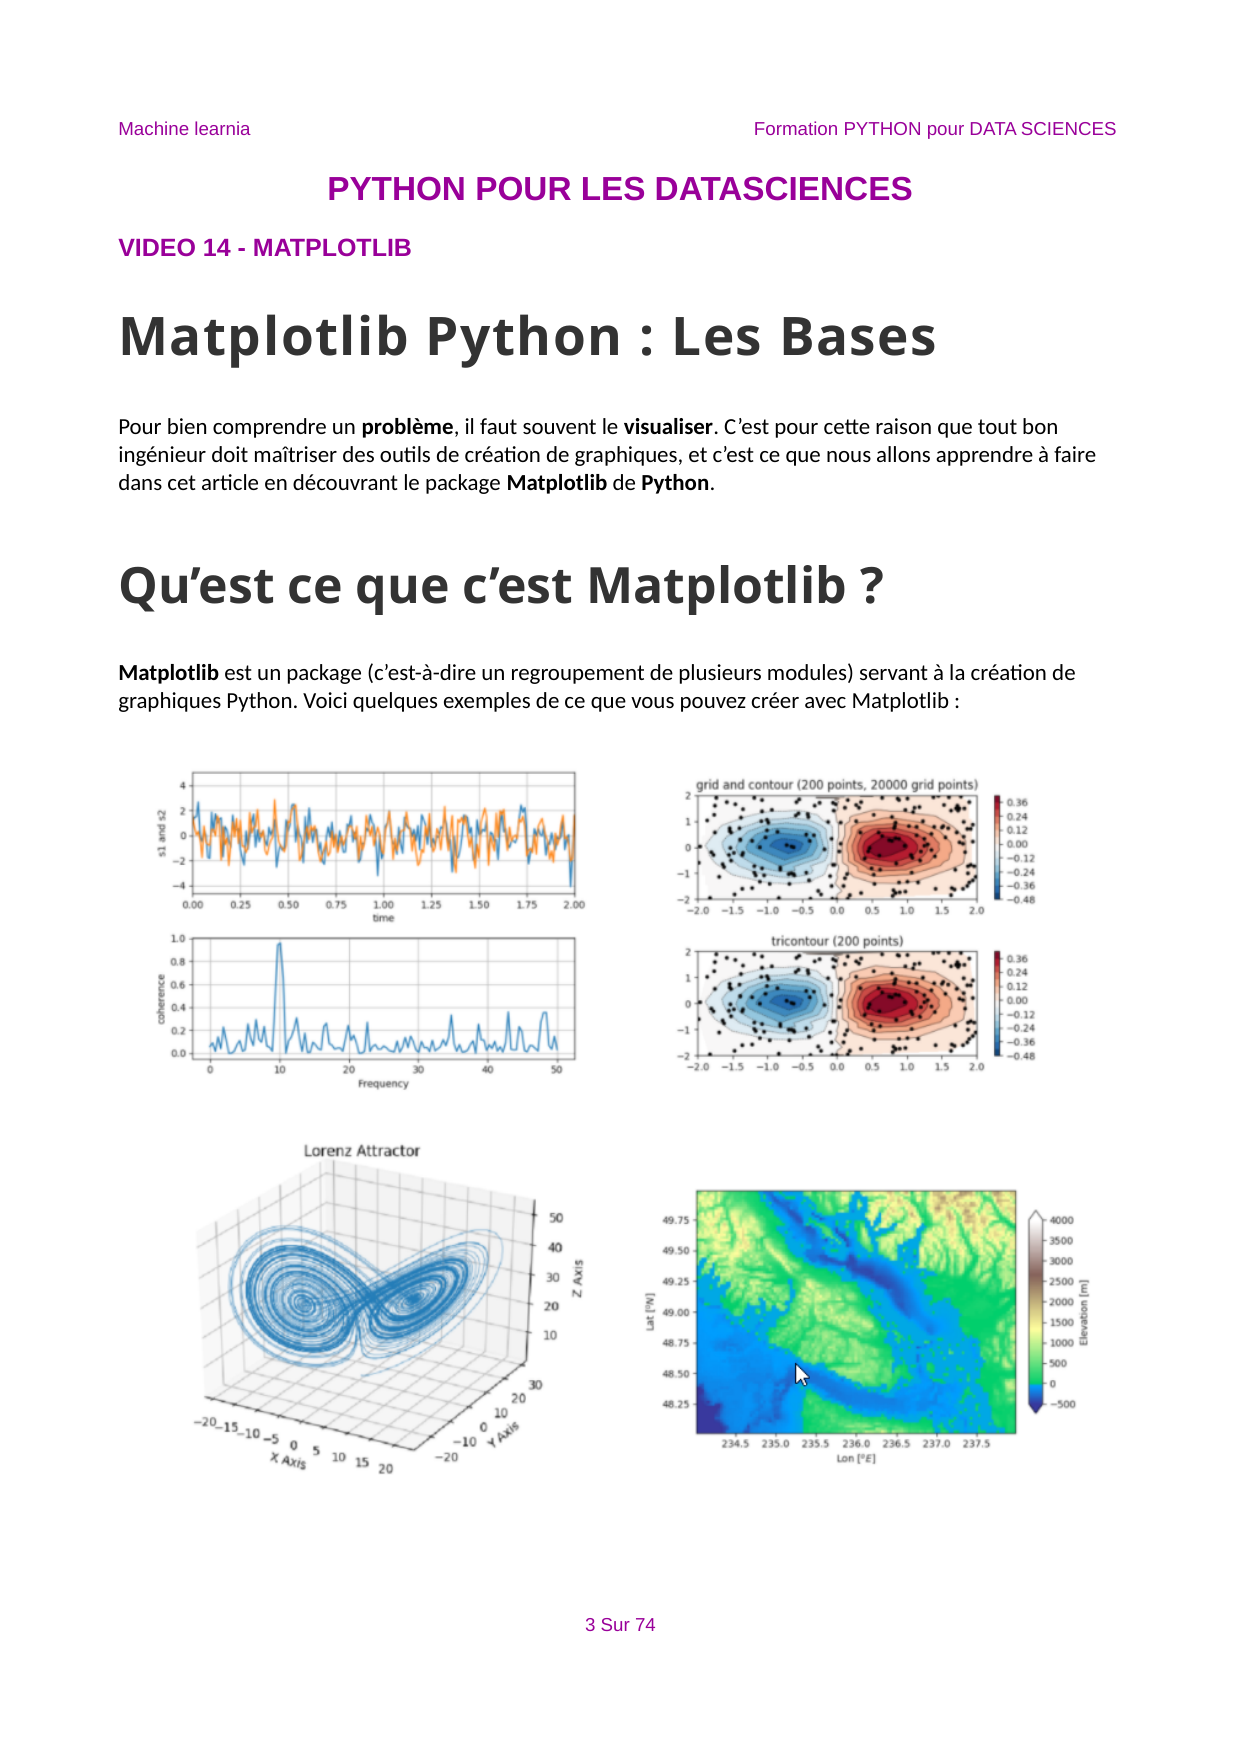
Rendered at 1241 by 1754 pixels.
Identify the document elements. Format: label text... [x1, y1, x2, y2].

subtitle VIDEO 14 - MATPLOTLIB [118, 233, 1122, 261]
text PYTHON POUR LES DATASCIENCES [118, 169, 1122, 208]
subtitle Qu’est ce que c’est Matplotlib ? [118, 549, 1122, 618]
picture [118, 742, 1122, 1502]
text Pour bien comprendre un problème, il faut souvent le visualiser. C’est pour cette raison que tout bon ingénieur doit maîtriser des outils de création de graphiques, et c’est ce que nous allons apprendre à faire dans cet article en découvrant le package Matplotlib de Python. [118, 412, 1122, 497]
text Matplotlib est un package (c’est-à-dire un regroupement de plusieurs modules) servant à la création de graphiques Python. Voici quelques exemples de ce que vous pouvez créer avec Matplotlib : [118, 658, 1122, 714]
subtitle Matplotlib Python : Les Bases [118, 299, 1122, 371]
